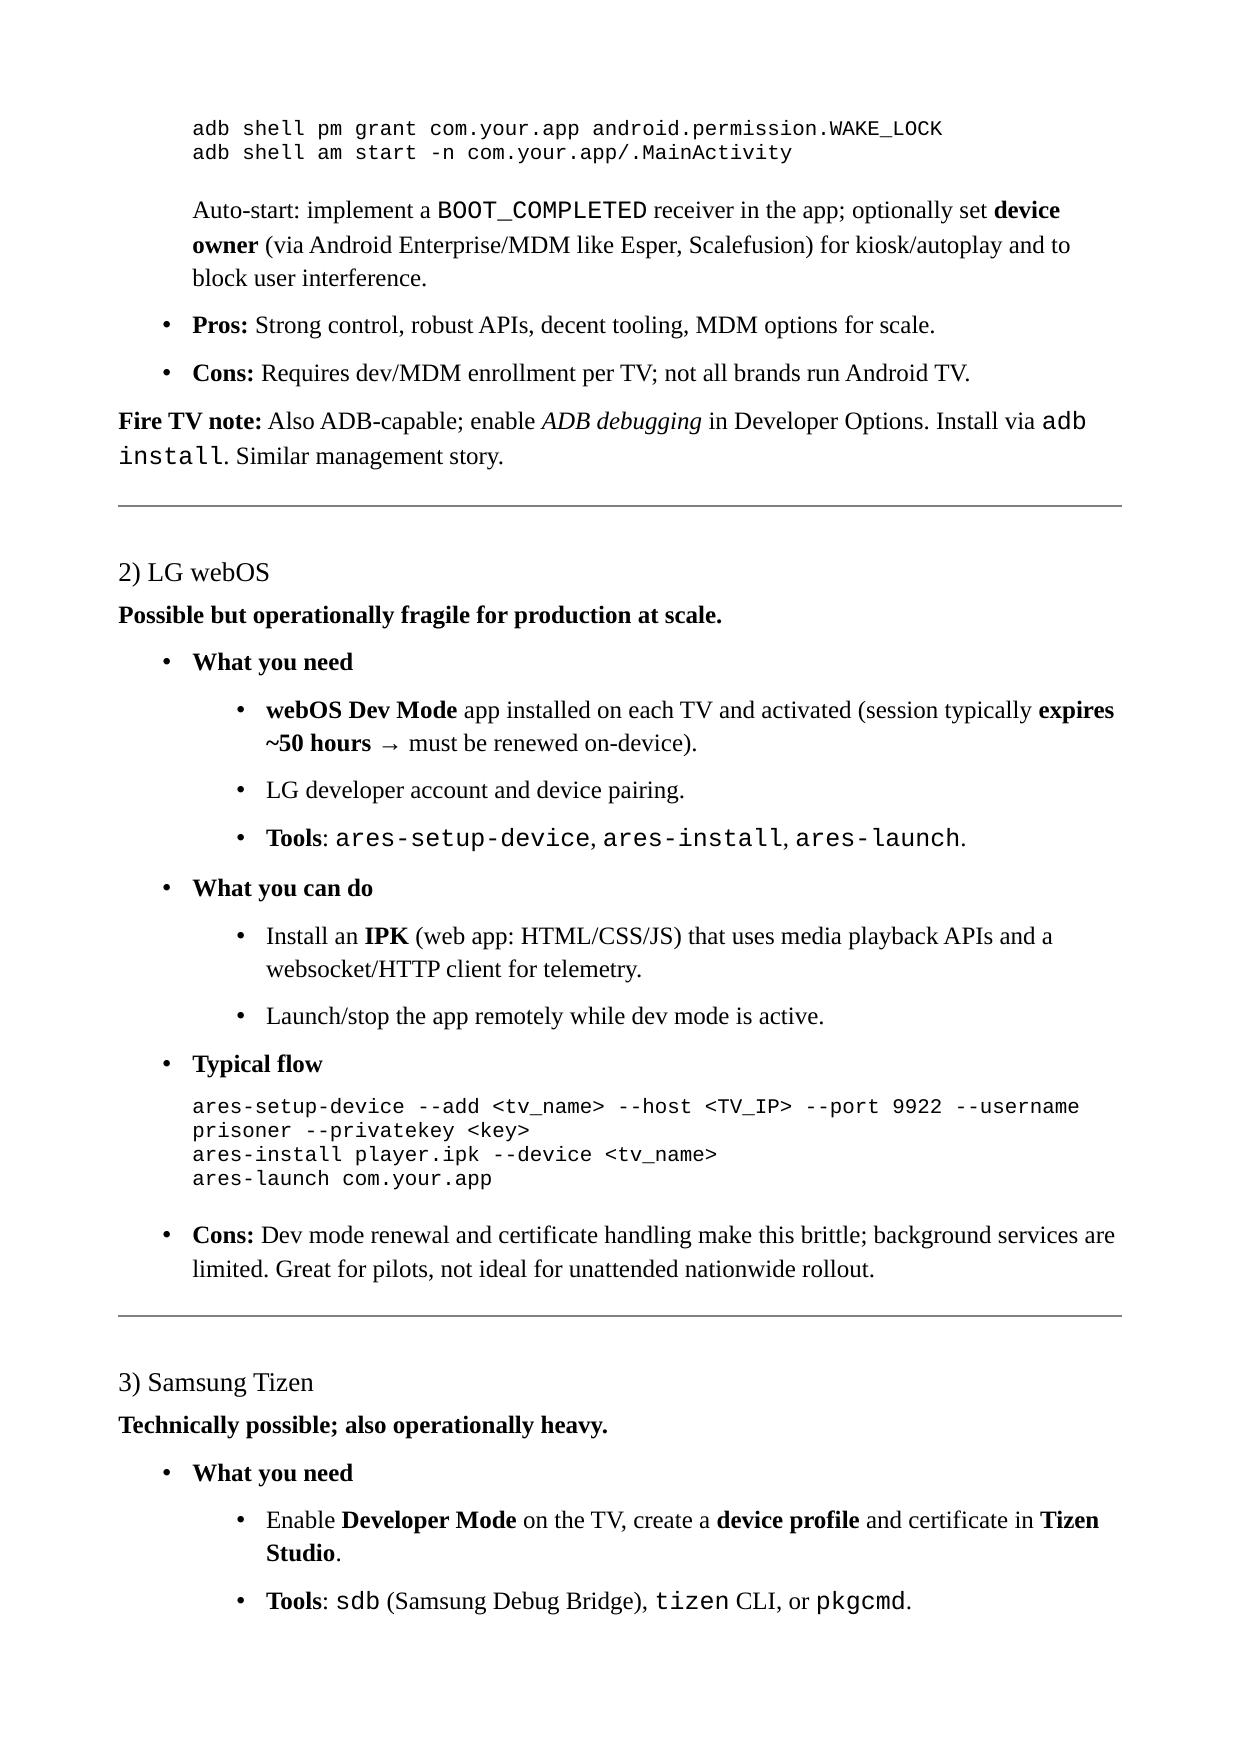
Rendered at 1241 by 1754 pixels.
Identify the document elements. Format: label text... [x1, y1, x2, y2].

list adb shell pm grant com.your.app android.permission.WAKE_LOCK [162, 118, 1122, 142]
list Pros: Strong control, robust APIs, decent tooling, MDM options for scale. [162, 311, 1122, 339]
list Cons: Requires dev/MDM enrollment per TV; not all brands run Android TV. [162, 358, 1122, 387]
text Technically possible; also operationally heavy. [118, 1410, 1122, 1439]
list Enable Developer Mode on the TV, create a device profile and certificate in Tizen Studio. [236, 1505, 1122, 1567]
list ares-launch com.your.app [162, 1167, 1122, 1191]
list ares-install player.ipk --device <tv_name> [162, 1144, 1122, 1167]
list adb shell am start -n com.your.app/.MainActivity [162, 142, 1122, 165]
list Cons: Dev mode renewal and certificate handling make this brittle; background services are limited. Great for pilots, not ideal for unattended nationwide rollout. [162, 1221, 1122, 1282]
list Typical flow [162, 1049, 1122, 1078]
subtitle 3) Samsung Tizen [118, 1366, 1122, 1397]
list What you need [162, 647, 1122, 676]
list webOS Dev Mode app installed on each TV and activated (session typically expires ~50 hours → must be renewed on-device). [236, 695, 1122, 757]
subtitle 2) LG webOS [118, 556, 1122, 587]
list What you can do [162, 873, 1122, 902]
list Tools: ares-setup-device, ares-install, ares-launch. [236, 823, 1122, 854]
list Install an IPK (web app: HTML/CSS/JS) that uses media playback APIs and a websocket/HTTP client for telemetry. [236, 921, 1122, 982]
list ares-setup-device --add <tv_name> --host <TV_IP> --port 9922 --username prisoner --privatekey <key> [162, 1097, 1122, 1144]
text Fire TV note: Also ADB-capable; enable ADB debugging in Developer Options. Install via adb install. Similar management story. [118, 406, 1122, 472]
list Tools: sdb (Samsung Debug Bridge), tizen CLI, or pkgcmd. [236, 1586, 1122, 1617]
list What you need [162, 1458, 1122, 1486]
text Possible but operationally fragile for production at scale. [118, 600, 1122, 628]
list LG developer account and device pairing. [236, 776, 1122, 804]
list Launch/stop the app remotely while dev mode is active. [236, 1001, 1122, 1030]
list Auto-start: implement a BOOT_COMPLETED receiver in the app; optionally set device owner (via Android Enterprise/MDM like Esper, Scalefusion) for kiosk/autoplay and to block user interference. [162, 195, 1122, 292]
